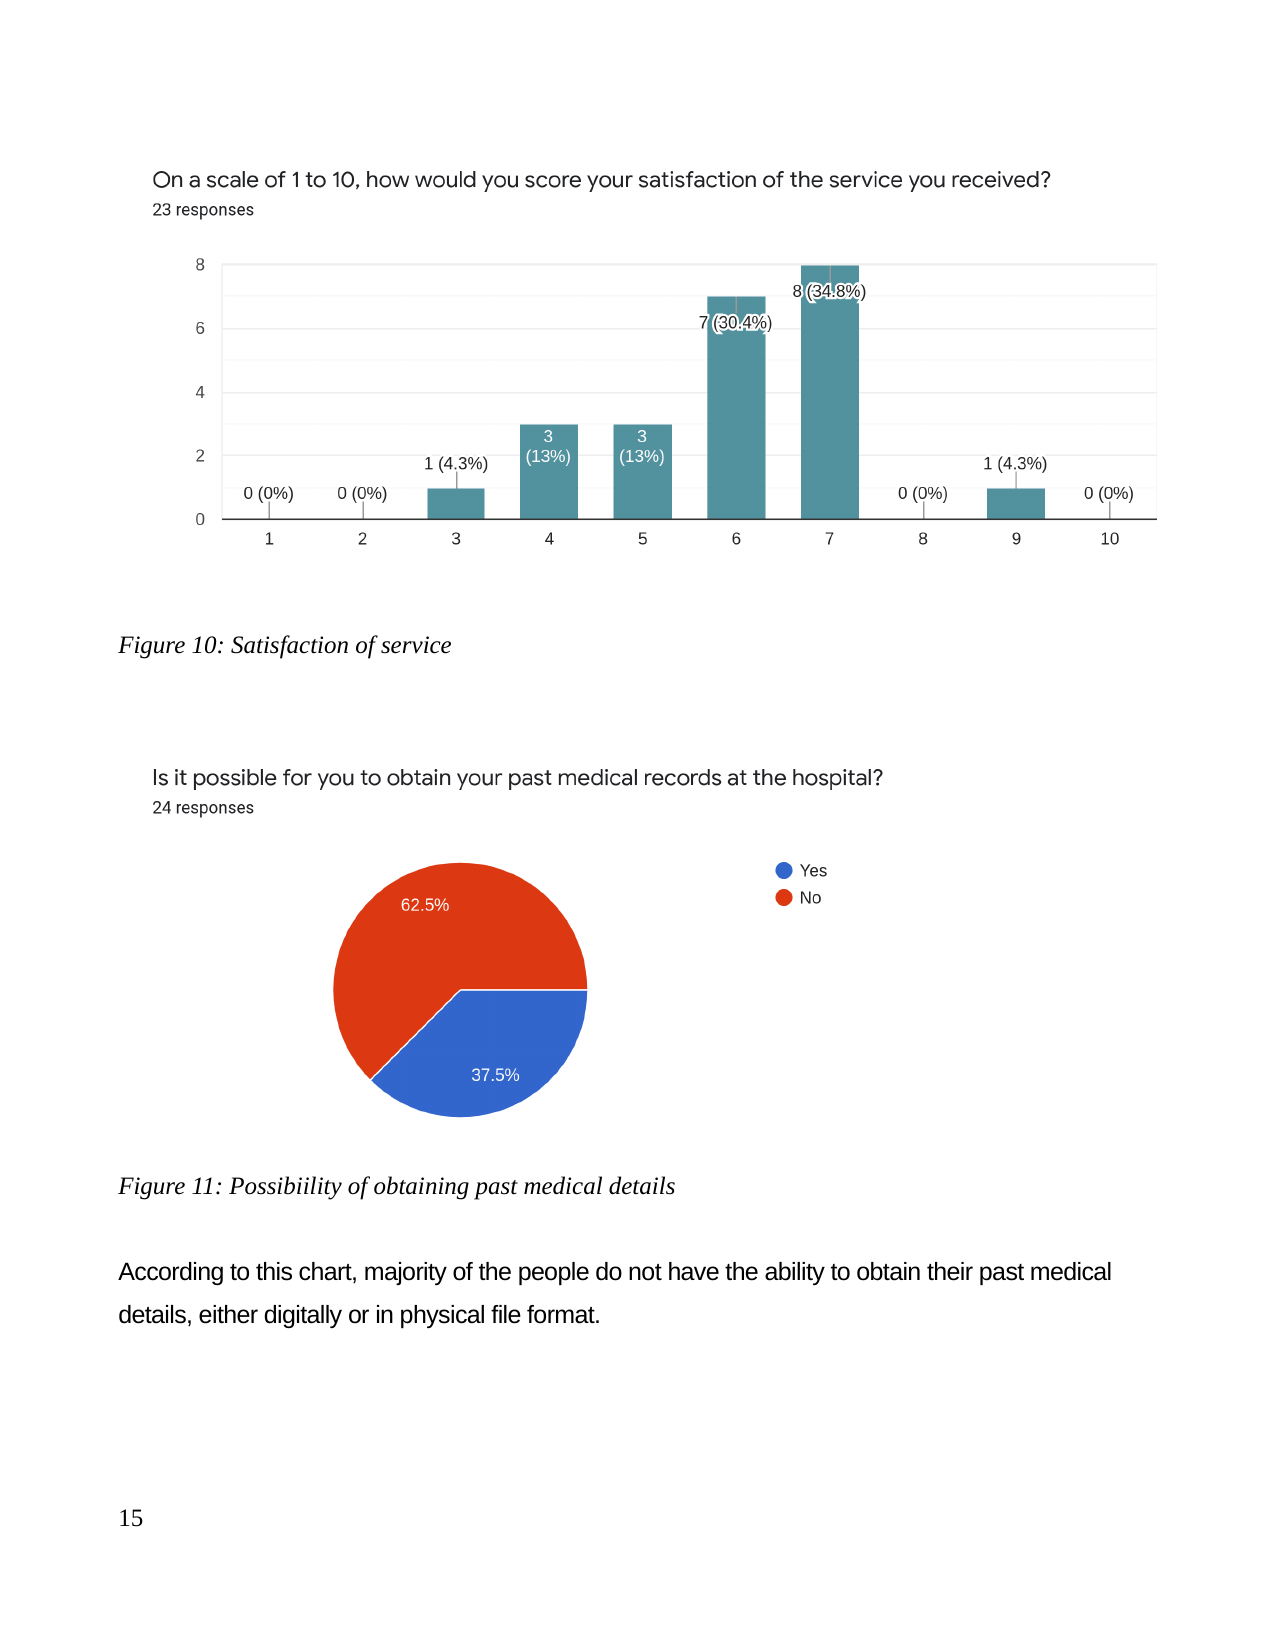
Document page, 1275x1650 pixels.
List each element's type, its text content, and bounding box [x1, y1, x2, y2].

picture [118, 728, 1157, 1166]
text Figure 10: Satisfaction of service [118, 625, 1157, 659]
picture [118, 130, 1157, 625]
text Figure 11: Possibiility of obtaining past medical details [118, 729, 1174, 1200]
text According to this chart, majority of the people do not have the ability to obtain their past medical details, either digitally or in physical file format. [118, 1257, 1157, 1329]
